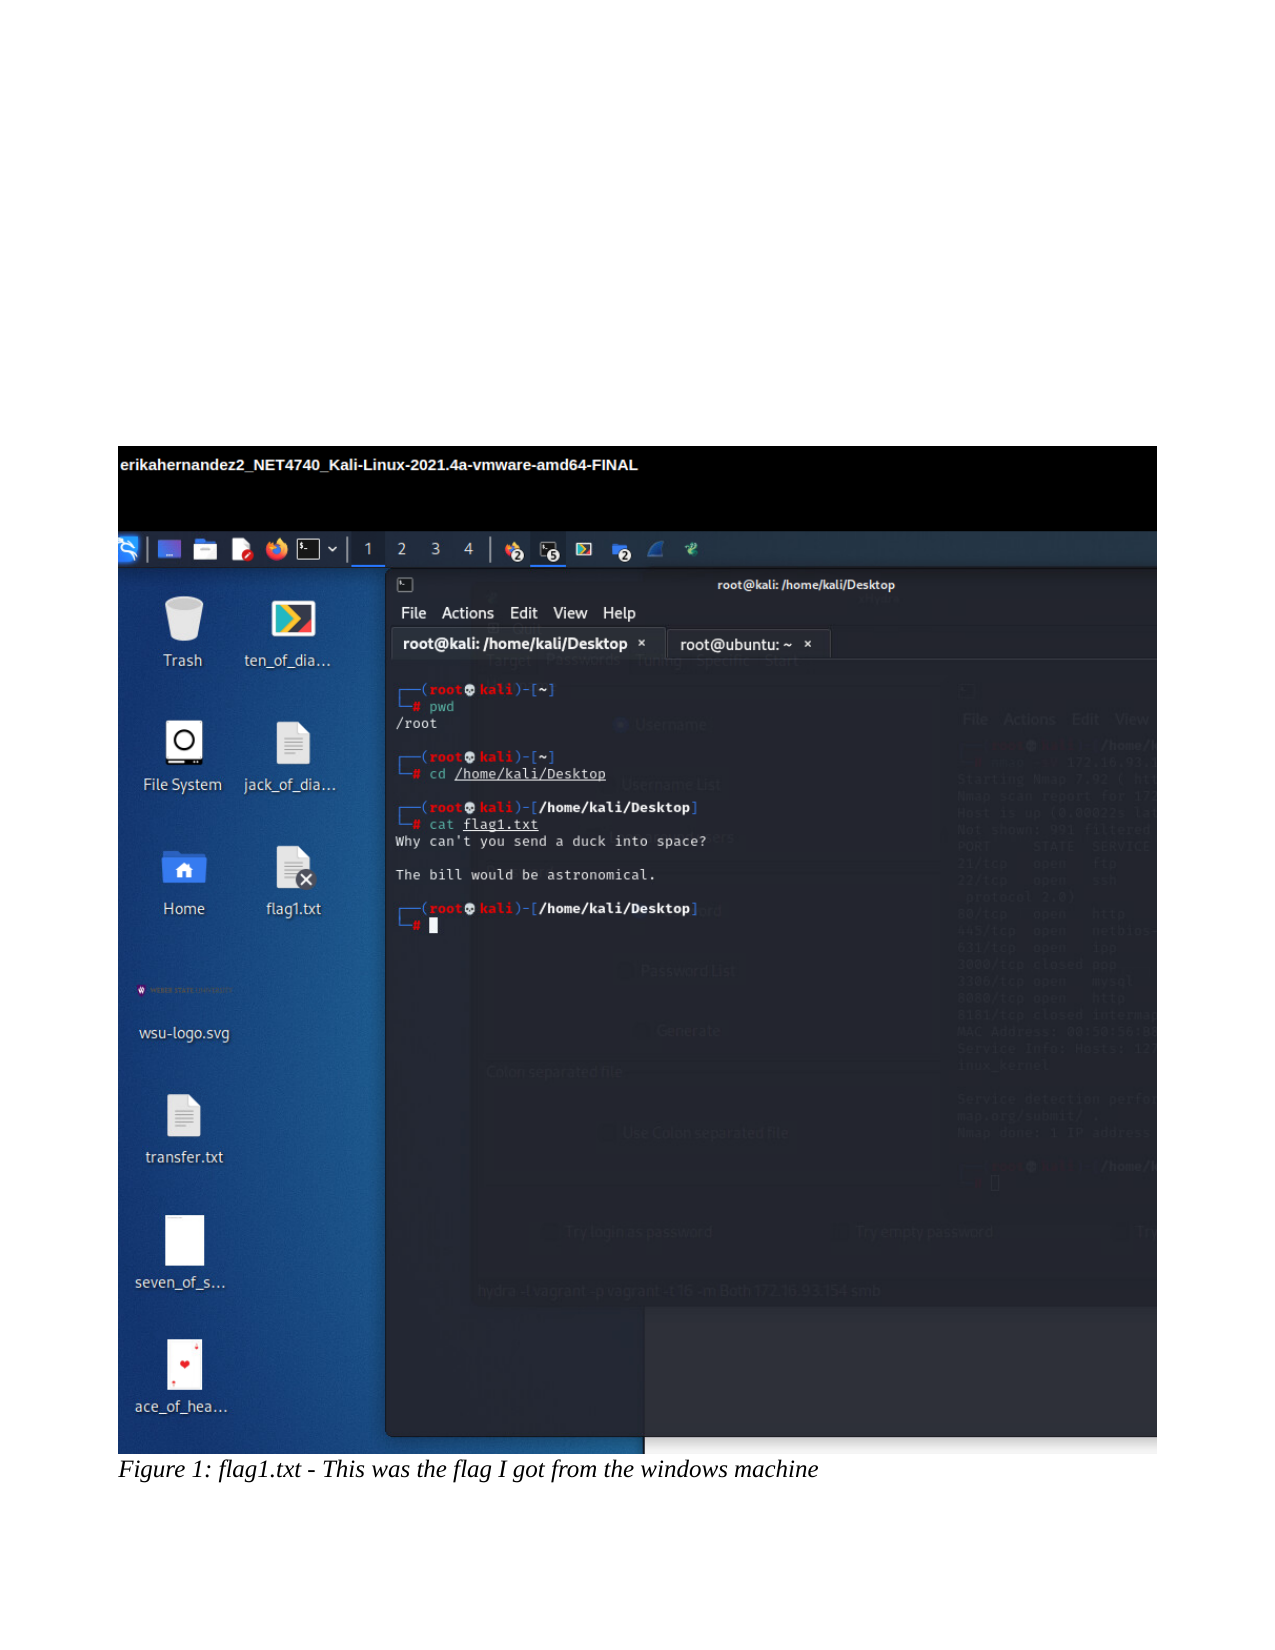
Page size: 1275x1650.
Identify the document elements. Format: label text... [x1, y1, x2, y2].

text Figure 1: flag1.txt - This was the flag I got from the windows machine [118, 1454, 1157, 1483]
picture [118, 446, 1157, 1454]
